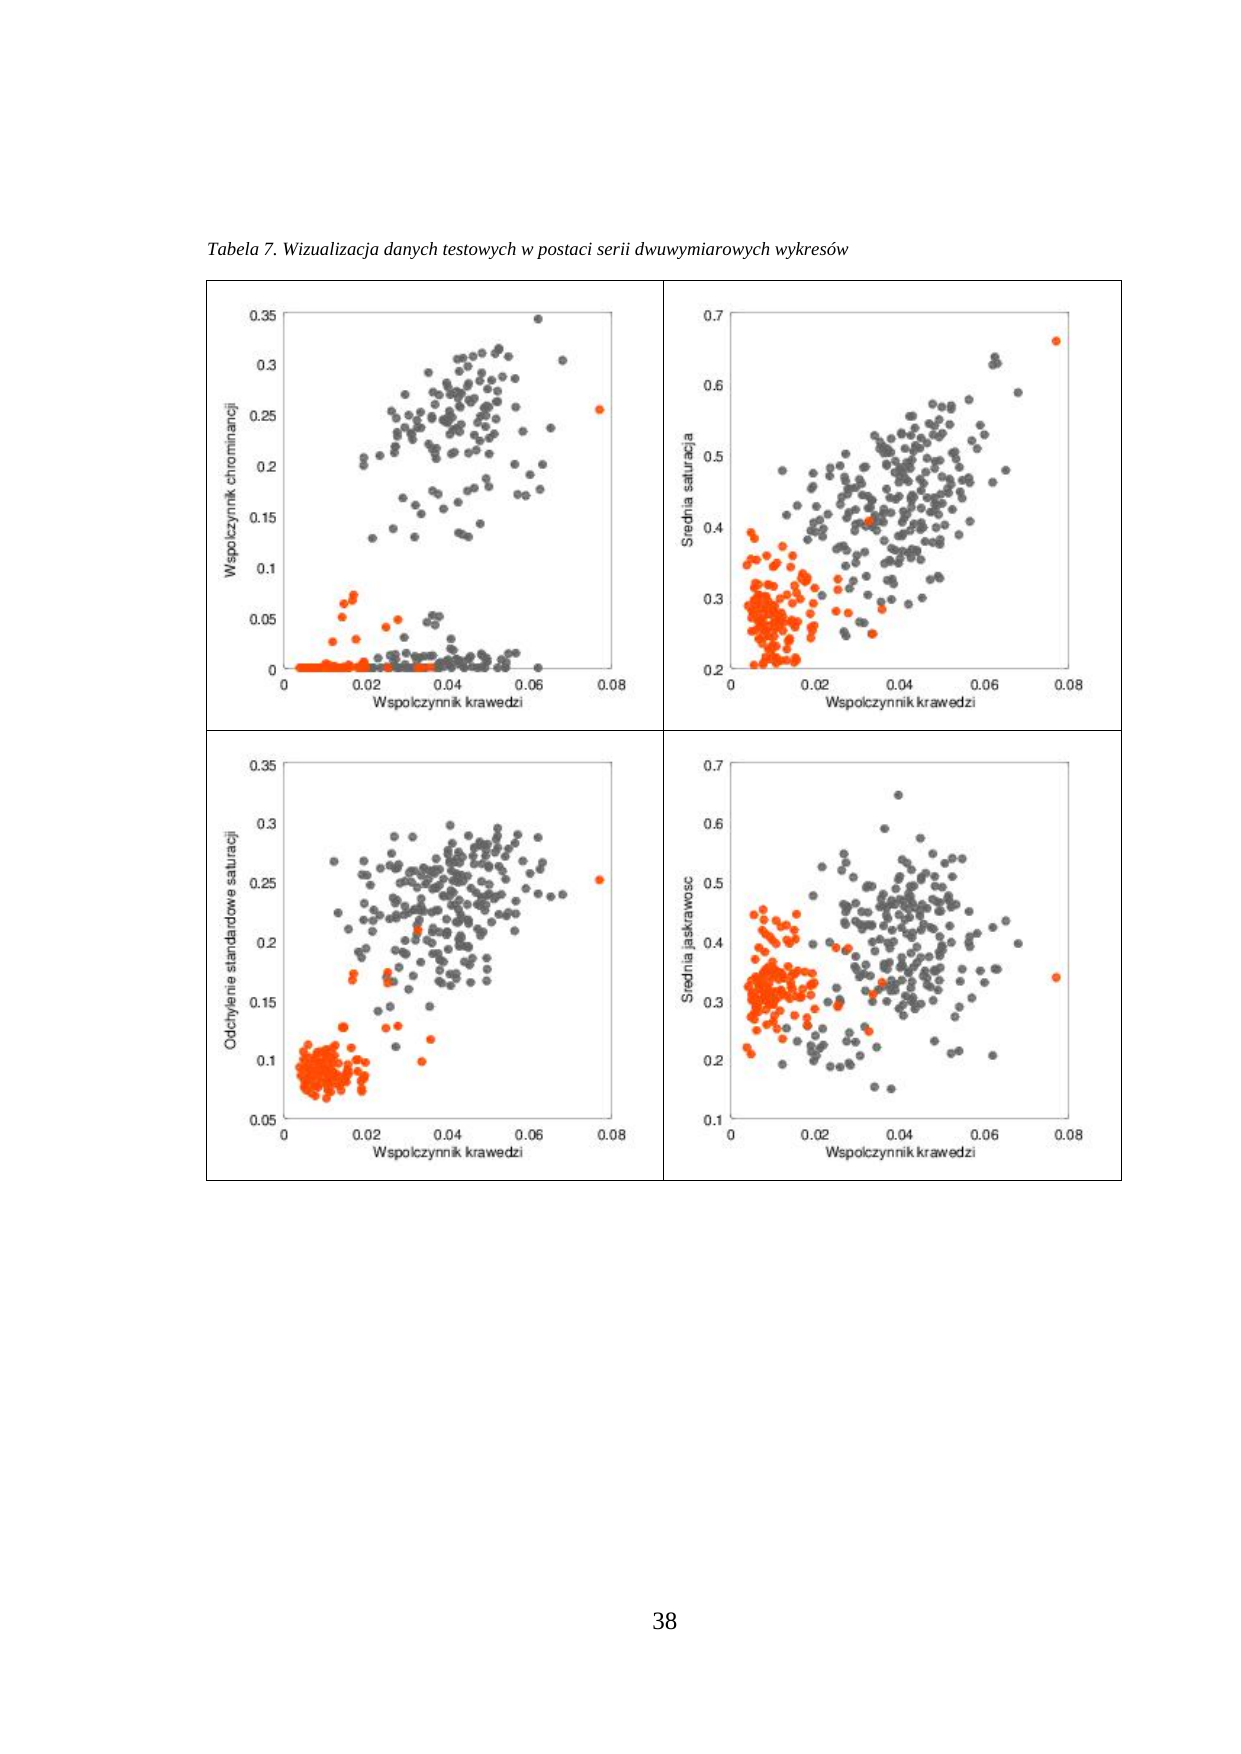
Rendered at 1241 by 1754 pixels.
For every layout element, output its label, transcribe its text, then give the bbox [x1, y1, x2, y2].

text Tabela 7. Wizualizacja danych testowych w postaci serii dwuwymiarowych wykresów [207, 237, 1122, 259]
table_cell [207, 731, 663, 1180]
table_header [664, 281, 1121, 730]
table_header [207, 281, 663, 730]
table_cell [664, 731, 1121, 1180]
